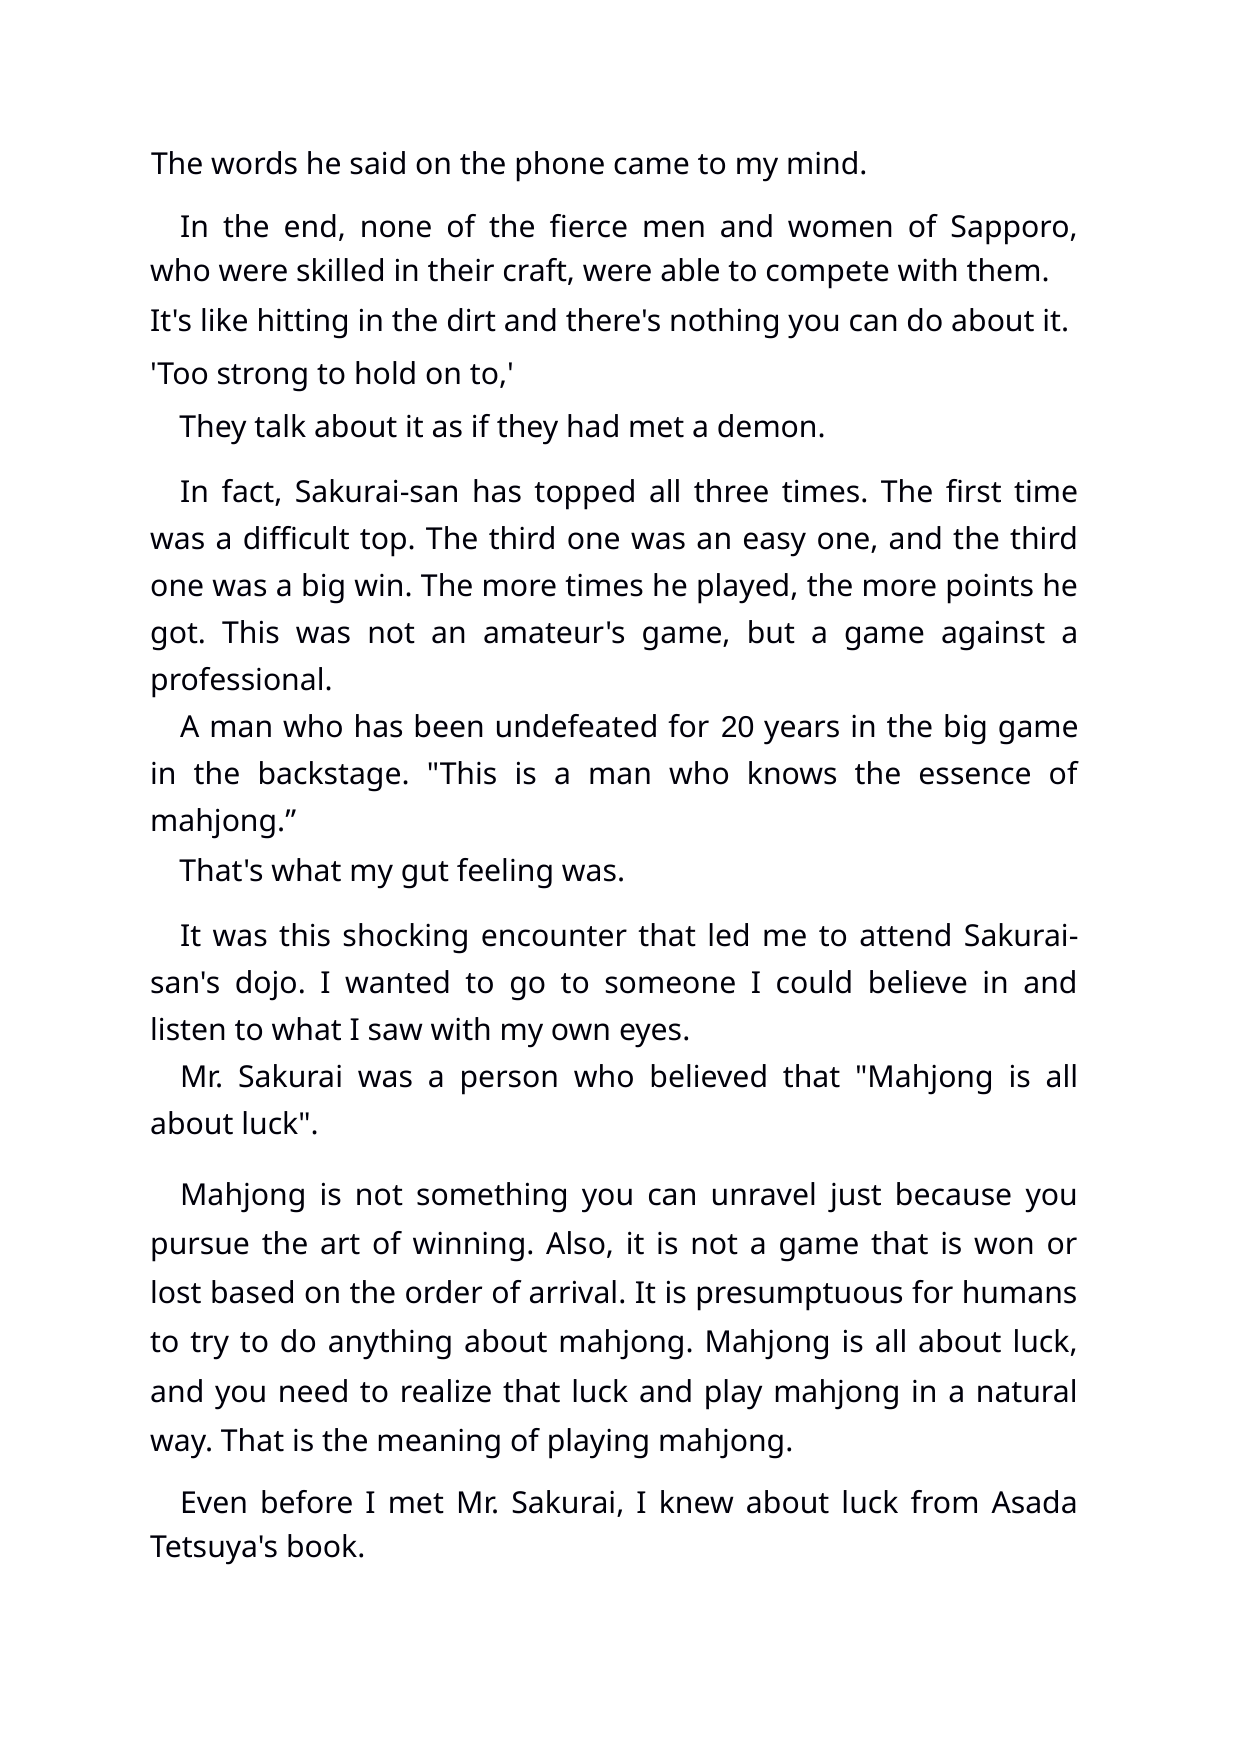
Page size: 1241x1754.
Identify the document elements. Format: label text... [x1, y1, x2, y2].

text The words he said on the phone came to my mind. [150, 150, 869, 180]
text In the end, none of the fierce men and women of Sapporo, who were skilled in their craft, were able to compete with them. [150, 203, 1079, 291]
text Mr. Sakurai was a person who believed that "Mahjong is all about luck". [150, 1050, 1079, 1144]
text Even before I met Mr. Sakurai, I knew about luck from Asada Tetsuya's book. [150, 1478, 1079, 1566]
text A man who has been undefeated for 20 years in the big game in the backstage. "This is a man who knows the essence of mahjong.” [150, 700, 1079, 840]
text Mahjong is not something you can unravel just because you pursue the art of winning. Also, it is not a game that is won or lost based on the order of arrival. It is presumptuous for humans to try to do anything about mahjong. Mahjong is all about luck, and you need to realize that luck and play mahjong in a natural way. That is the meaning of playing mahjong. [150, 1166, 1079, 1461]
text 'Too strong to hold on to,' [150, 360, 1090, 391]
text That's what my gut feeling was. [179, 857, 1090, 887]
text They talk about it as if they had met a demon. [179, 413, 1090, 443]
text It was this shocking encounter that led me to attend Sakurai-san's dojo. I wanted to go to someone I could believe in and listen to what I saw with my own eyes. [150, 909, 1079, 1050]
text In fact, Sakurai-san has topped all three times. The first time was a difficult top. The third one was an easy one, and the third one was a big win. The more times he played, the more points he got. This was not an amateur's game, but a game against a professional. [150, 465, 1079, 700]
text It's like hitting in the dirt and there's nothing you can do about it. [150, 308, 1090, 338]
